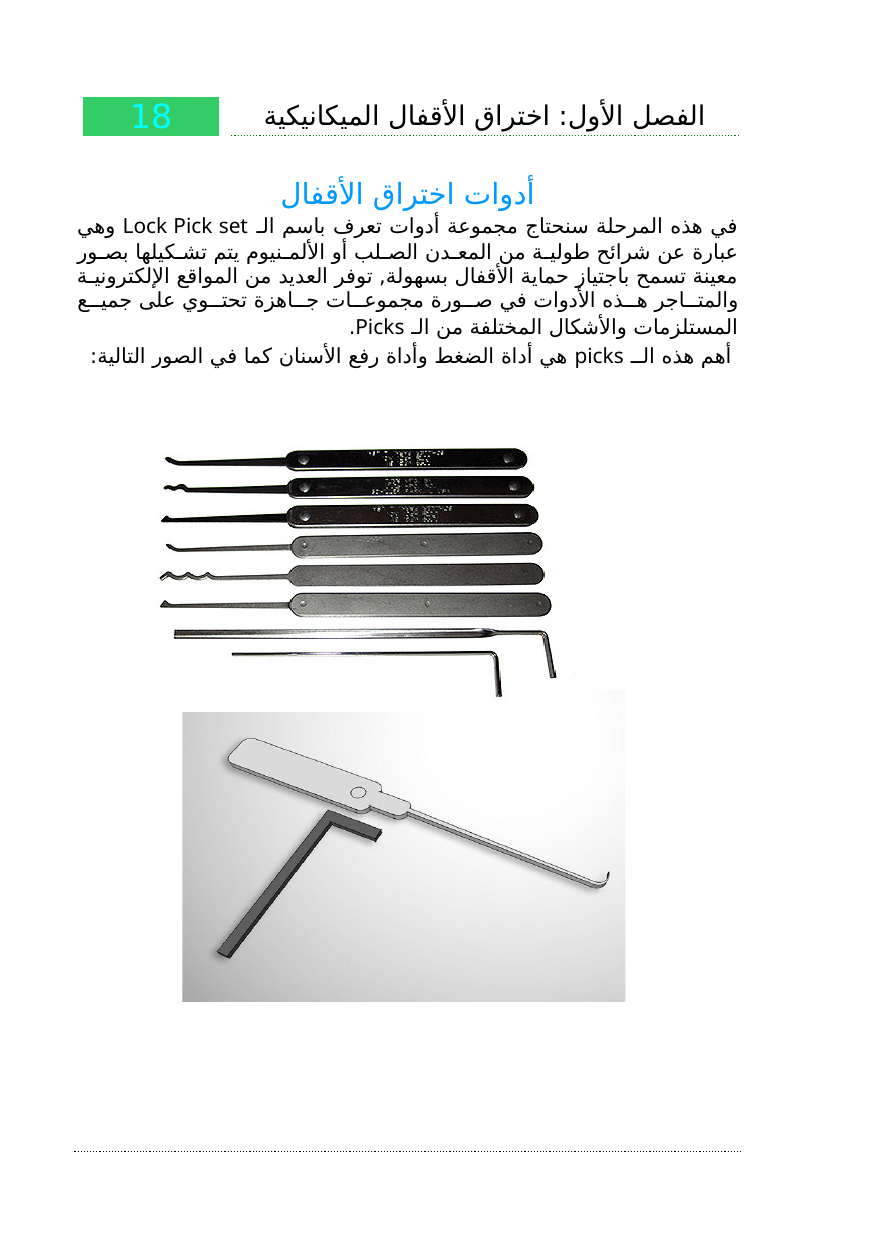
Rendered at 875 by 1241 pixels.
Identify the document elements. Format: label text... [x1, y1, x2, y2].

text أهم هذه الــ picks هي أداة الضغط وأداة رفع الأسنان كما في الصور التالية: [77, 341, 738, 369]
subtitle أدوات اختراق الأقفال [77, 177, 738, 211]
text في هذه المرحلة سنحتاج مجموعة أدوات تعرف باسم الـ Lock Pick set وهي عبارة عن شرائح طولية من المعدن الصلب أو الألمنيوم يتم تشكيلها بصور معينة تسمح باجتياز حماية الأقفال بسهولة, توفر العديد من المواقع الإلكترونية والمتاجر هذه الأدوات في صورة مجموعات جاهزة تحتوي على جميع المستلزمات والأشكال المختلفة من الـ Picks. [77, 211, 738, 341]
picture [138, 437, 626, 1002]
